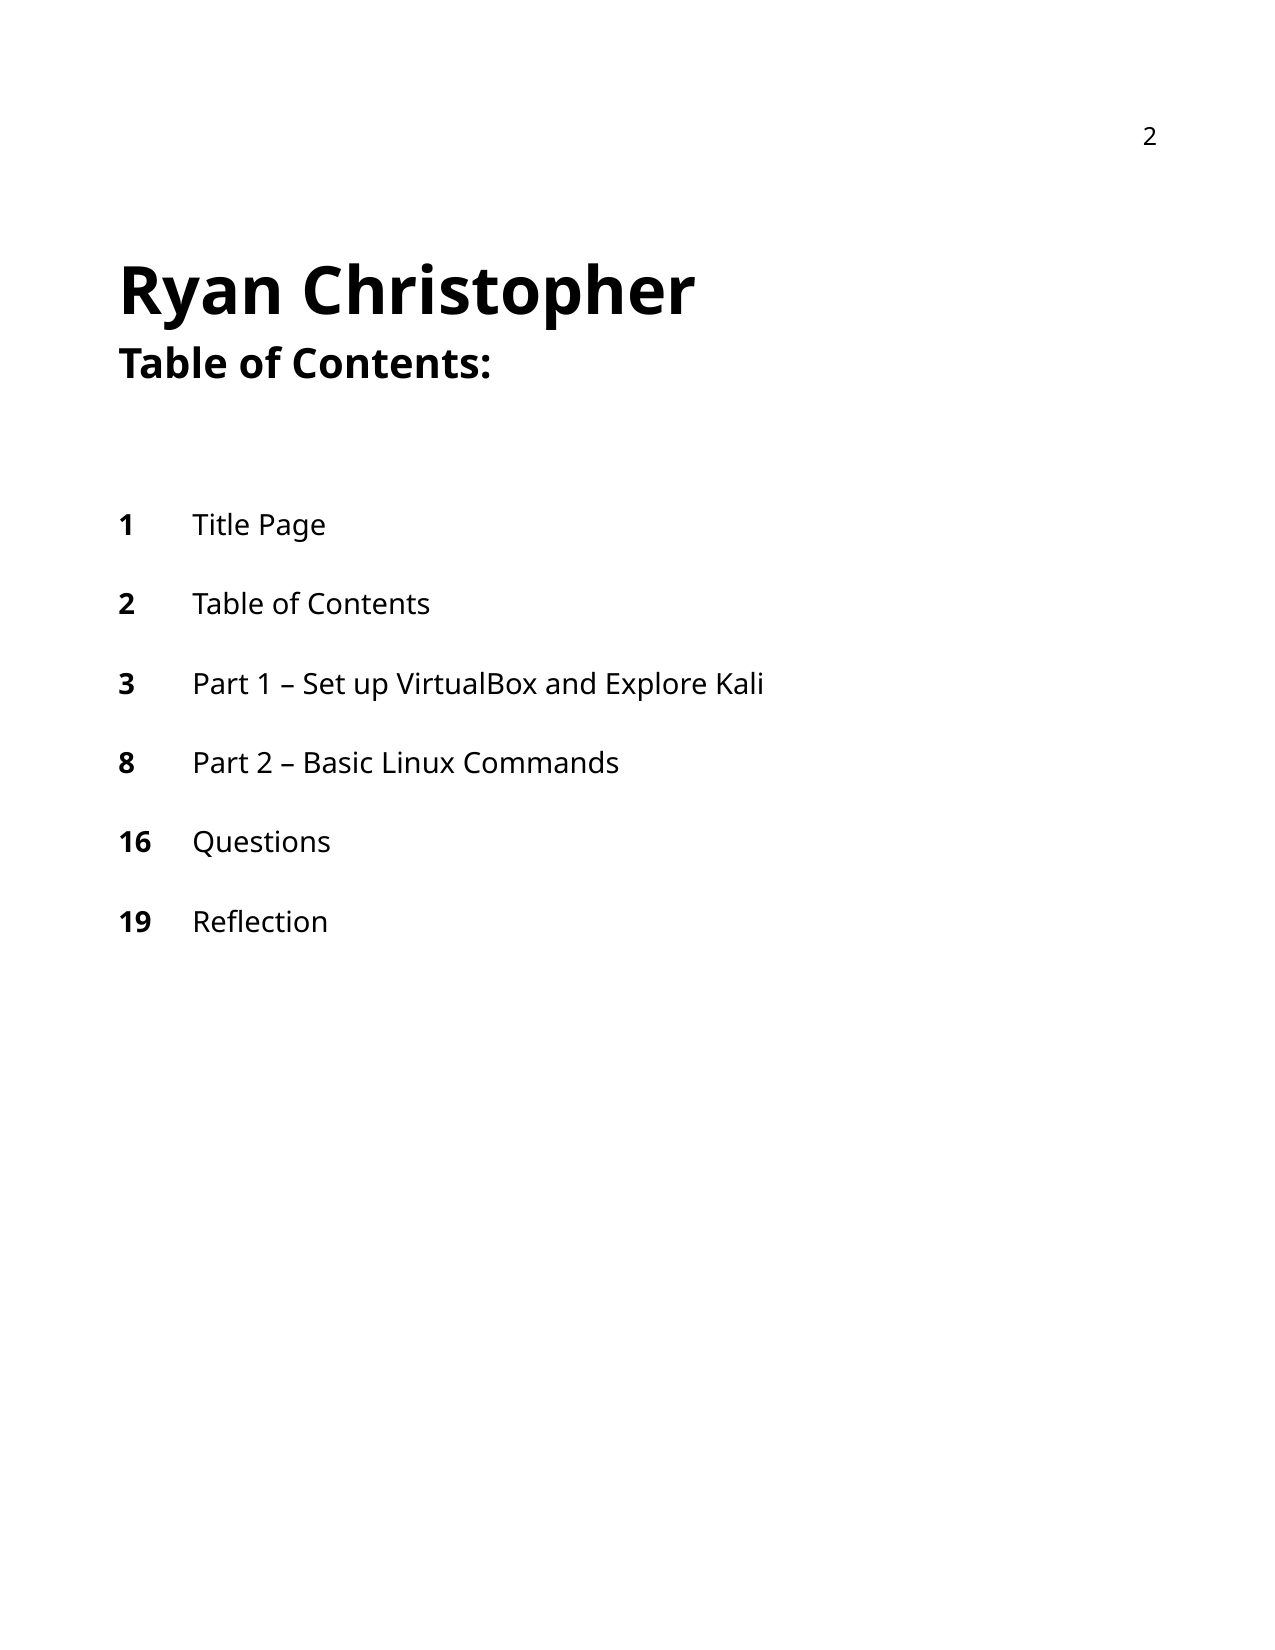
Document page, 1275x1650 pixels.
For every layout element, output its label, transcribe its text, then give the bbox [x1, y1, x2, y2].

text 3 Part 1 – Set up VirtualBox and Explore Kali [118, 663, 1157, 703]
text 16 Questions [118, 822, 1157, 861]
text 19 Reflection [118, 901, 1157, 941]
text 2 Table of Contents [118, 583, 1157, 623]
text 8 Part 2 – Basic Linux Commands [118, 742, 1157, 782]
text Ryan Christopher [118, 243, 1157, 334]
text Table of Contents: [118, 334, 1157, 391]
text 1 Title Page [118, 504, 1157, 544]
